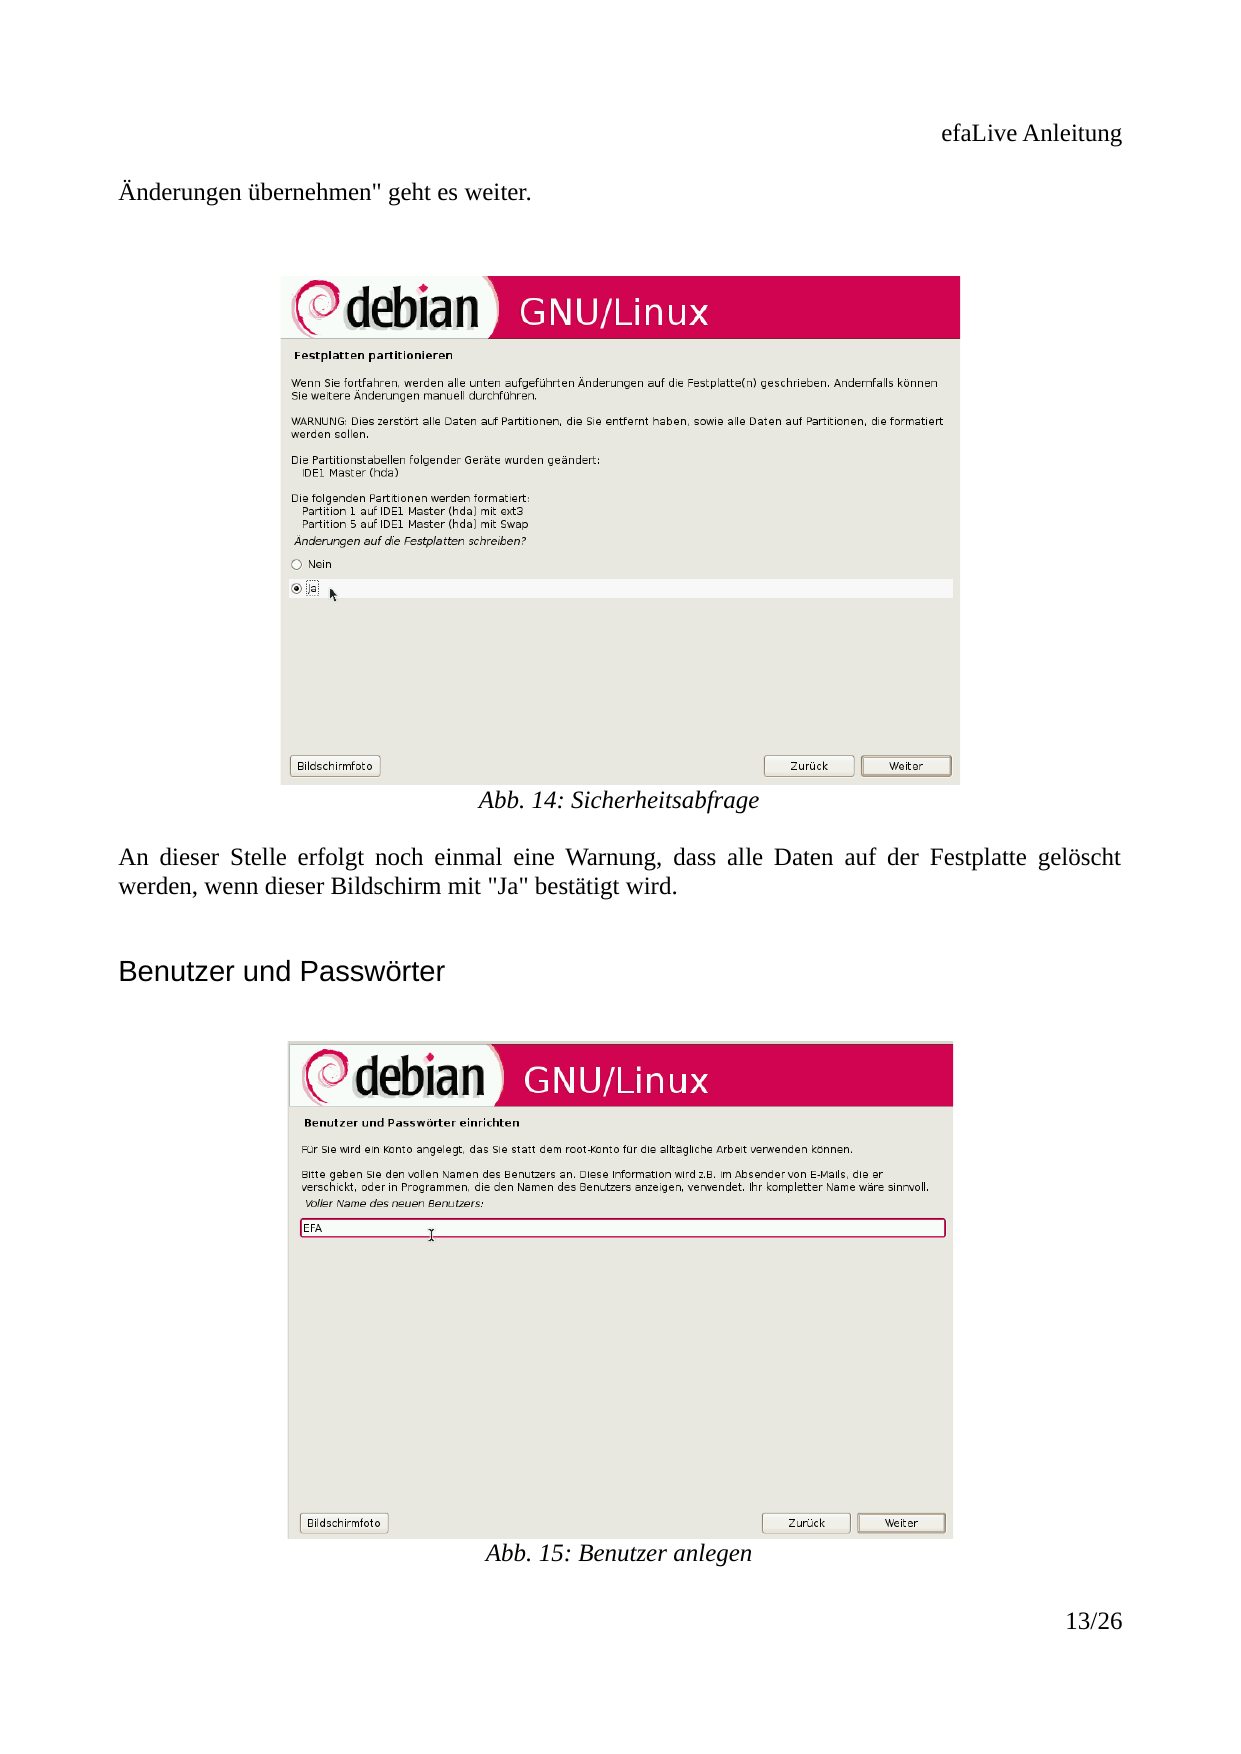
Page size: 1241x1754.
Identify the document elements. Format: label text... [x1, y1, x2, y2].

text Abb. 15: Benutzer anlegen [287, 1539, 953, 1567]
picture [280, 276, 961, 785]
picture [287, 1041, 954, 1539]
text Änderungen übernehmen" geht es weiter. [118, 177, 1122, 206]
subtitle Benutzer und Passwörter [118, 954, 1122, 987]
text Abb. 14: Sicherheitsabfrage [280, 785, 960, 814]
text An dieser Stelle erfolgt noch einmal eine Warnung, dass alle Daten auf der Festplatte gelöscht werden, wenn dieser Bildschirm mit "Ja" bestätigt wird. [118, 842, 1122, 900]
